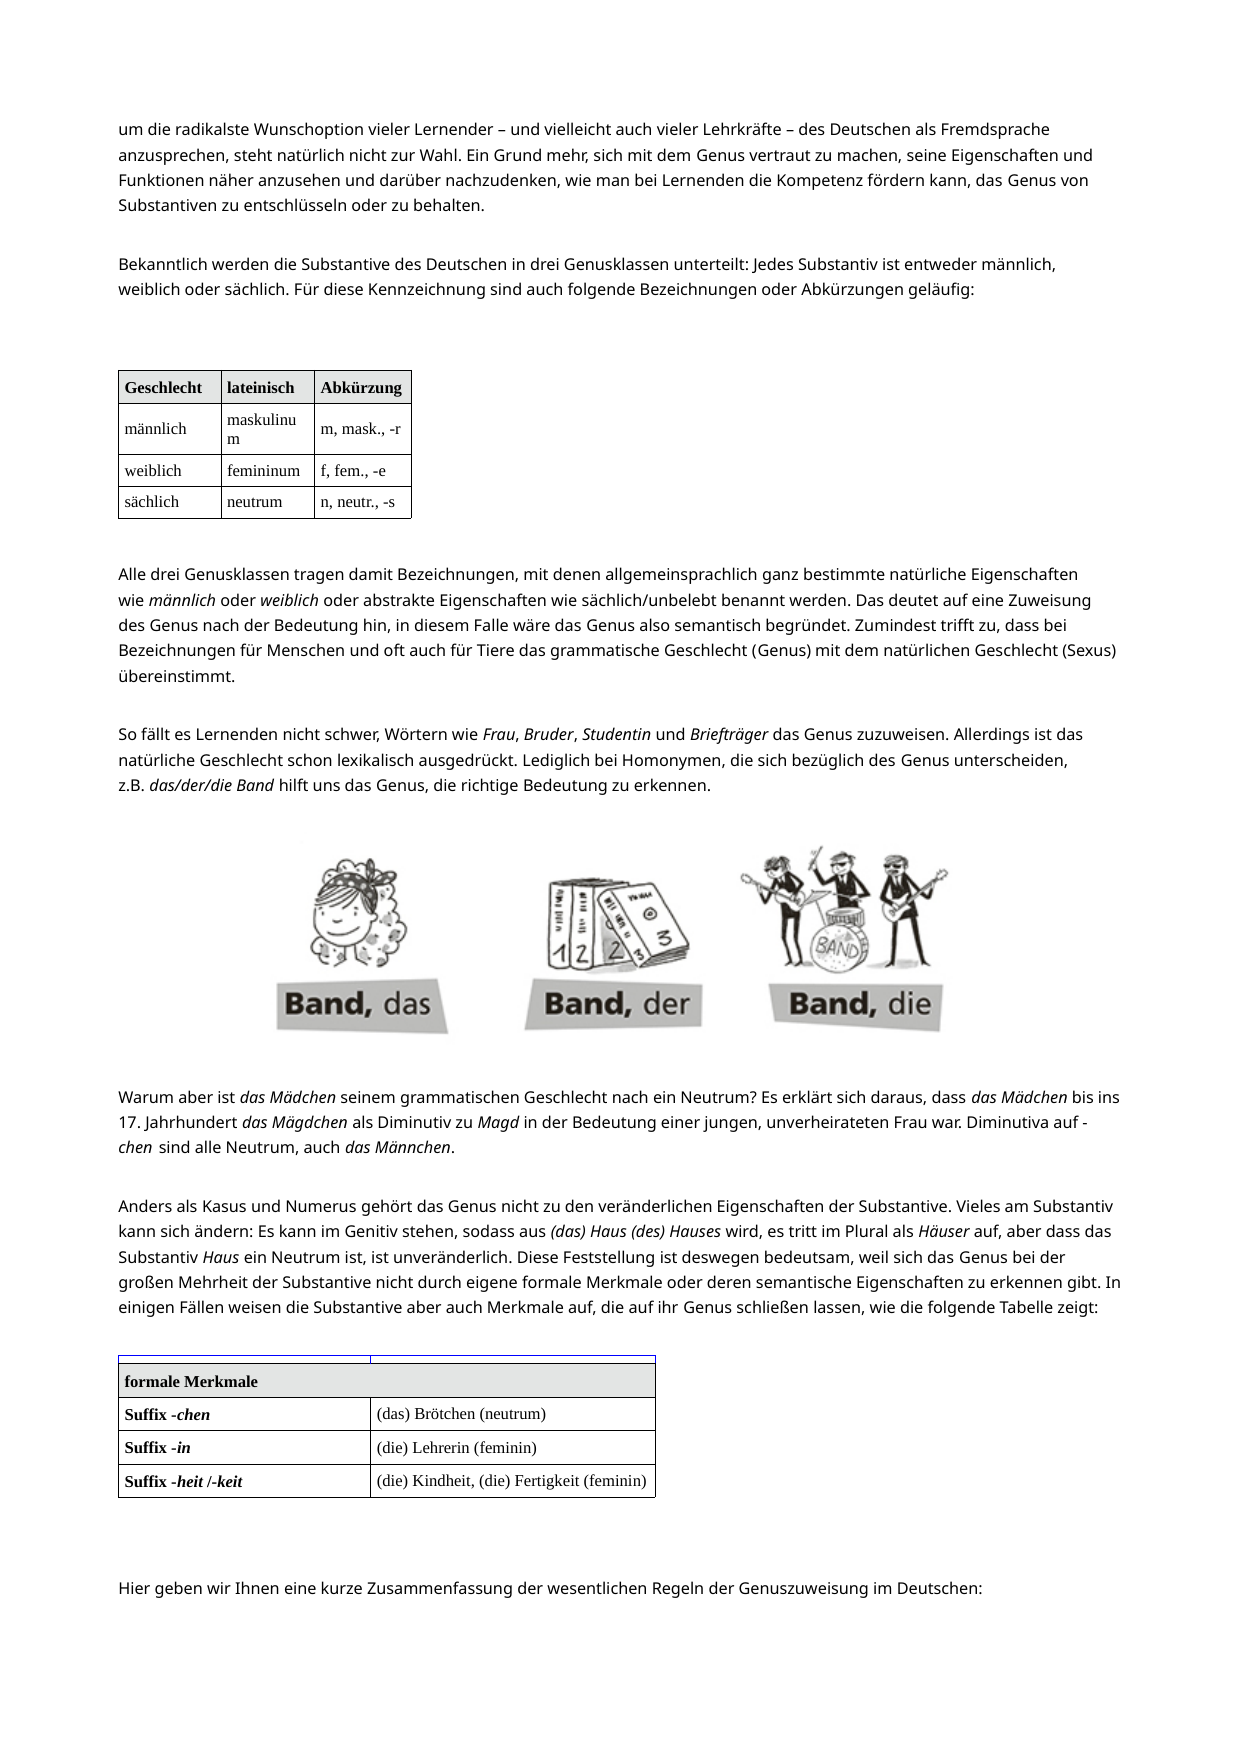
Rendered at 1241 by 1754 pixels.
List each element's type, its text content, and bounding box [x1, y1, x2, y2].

table_cell weiblich [119, 455, 221, 486]
table_cell formale Merkmale [119, 1364, 655, 1397]
table_cell männlich [119, 404, 221, 454]
text Warum aber ist das Mädchen seinem grammatischen Geschlecht nach ein Neutrum? Es erklärt sich daraus, dass das Mädchen bis ins 17. Jahrhundert das Mägdchen als Diminutiv zu Magd in der Bedeutung einer jungen, unverheirateten Frau war. Diminutiva auf -chen sind alle Neutrum, auch das Männchen. [118, 1086, 1122, 1159]
table_cell n, neutr., -s [315, 487, 411, 518]
table_cell m, mask., -r [315, 404, 411, 454]
table_cell Suffix -in [119, 1431, 370, 1464]
text So fällt es Lernenden nicht schwer, Wörtern wie Frau, Bruder, Studentin und Briefträger das Genus zuzuweisen. Allerdings ist das natürliche Geschlecht schon lexikalisch ausgedrückt. Lediglich bei Homonymen, die sich bezüglich des Genus unterscheiden, z.B. das/der/die Band hilft uns das Genus, die richtige Bedeutung zu erkennen. [118, 723, 1122, 796]
table_cell f, fem., -e [315, 455, 411, 486]
table_header [119, 1356, 370, 1363]
table_cell neutrum [222, 487, 314, 518]
table_cell (die) Kindheit, (die) Fertigkeit (feminin) [371, 1465, 655, 1497]
table_header [371, 1356, 655, 1363]
table_cell maskulinum [222, 404, 314, 454]
picture [259, 832, 982, 1049]
table_cell femininum [222, 455, 314, 486]
text Bekanntlich werden die Substantive des Deutschen in drei Genusklassen unterteilt: Jedes Substantiv ist entweder männlich, weiblich oder sächlich. Für diese Kennzeichnung sind auch folgende Bezeichnungen oder Abkürzungen geläufig: [118, 253, 1122, 300]
text Hier geben wir Ihnen eine kurze Zusammenfassung der wesentlichen Regeln der Genuszuweisung im Deutschen: [118, 1545, 1122, 1599]
table_cell Suffix -chen [119, 1398, 370, 1430]
table_header Geschlecht [119, 371, 221, 403]
text Anders als Kasus und Numerus gehört das Genus nicht zu den veränderlichen Eigenschaften der Substantive. Vieles am Substantiv kann sich ändern: Es kann im Genitiv stehen, sodass aus (das) Haus (des) Hauses wird, es tritt im Plural als Häuser auf, aber dass das Substantiv Haus ein Neutrum ist, ist unveränderlich. Diese Feststellung ist deswegen bedeutsam, weil sich das Genus bei der großen Mehrheit der Substantive nicht durch eigene formale Merkmale oder deren semantische Eigenschaften zu erkennen gibt. In einigen Fällen weisen die Substantive aber auch Merkmale auf, die auf ihr Genus schließen lassen, wie die folgende Tabelle zeigt: [118, 1195, 1122, 1319]
table_cell (das) Brötchen (neutrum) [371, 1398, 655, 1430]
text Alle drei Genusklassen tragen damit Bezeichnungen, mit denen allgemeinsprachlich ganz bestimmte natürliche Eigenschaften wie männlich oder weiblich oder abstrakte Eigenschaften wie sächlich/unbelebt benannt werden. Das deutet auf eine Zuweisung des Genus nach der Bedeutung hin, in diesem Falle wäre das Genus also semantisch begründet. Zumindest trifft zu, dass bei Bezeichnungen für Menschen und oft auch für Tiere das grammatische Geschlecht (Genus) mit dem natürlichen Geschlecht (Sexus) übereinstimmt. [118, 563, 1122, 687]
table_cell sächlich [119, 487, 221, 518]
table_cell Suffix -heit /-keit [119, 1465, 370, 1497]
text um die radikalste Wunschoption vieler Lernender – und vielleicht auch vieler Lehrkräfte – des Deutschen als Fremdsprache anzusprechen, steht natürlich nicht zur Wahl. Ein Grund mehr, sich mit dem Genus vertraut zu machen, seine Eigenschaften und Funktionen näher anzusehen und darüber nachzudenken, wie man bei Lernenden die Kompetenz fördern kann, das Genus von Substantiven zu entschlüsseln oder zu behalten. [118, 118, 1122, 217]
table_header Abkürzung [315, 371, 411, 403]
table_cell (die) Lehrerin (feminin) [371, 1431, 655, 1464]
table_header lateinisch [222, 371, 314, 403]
